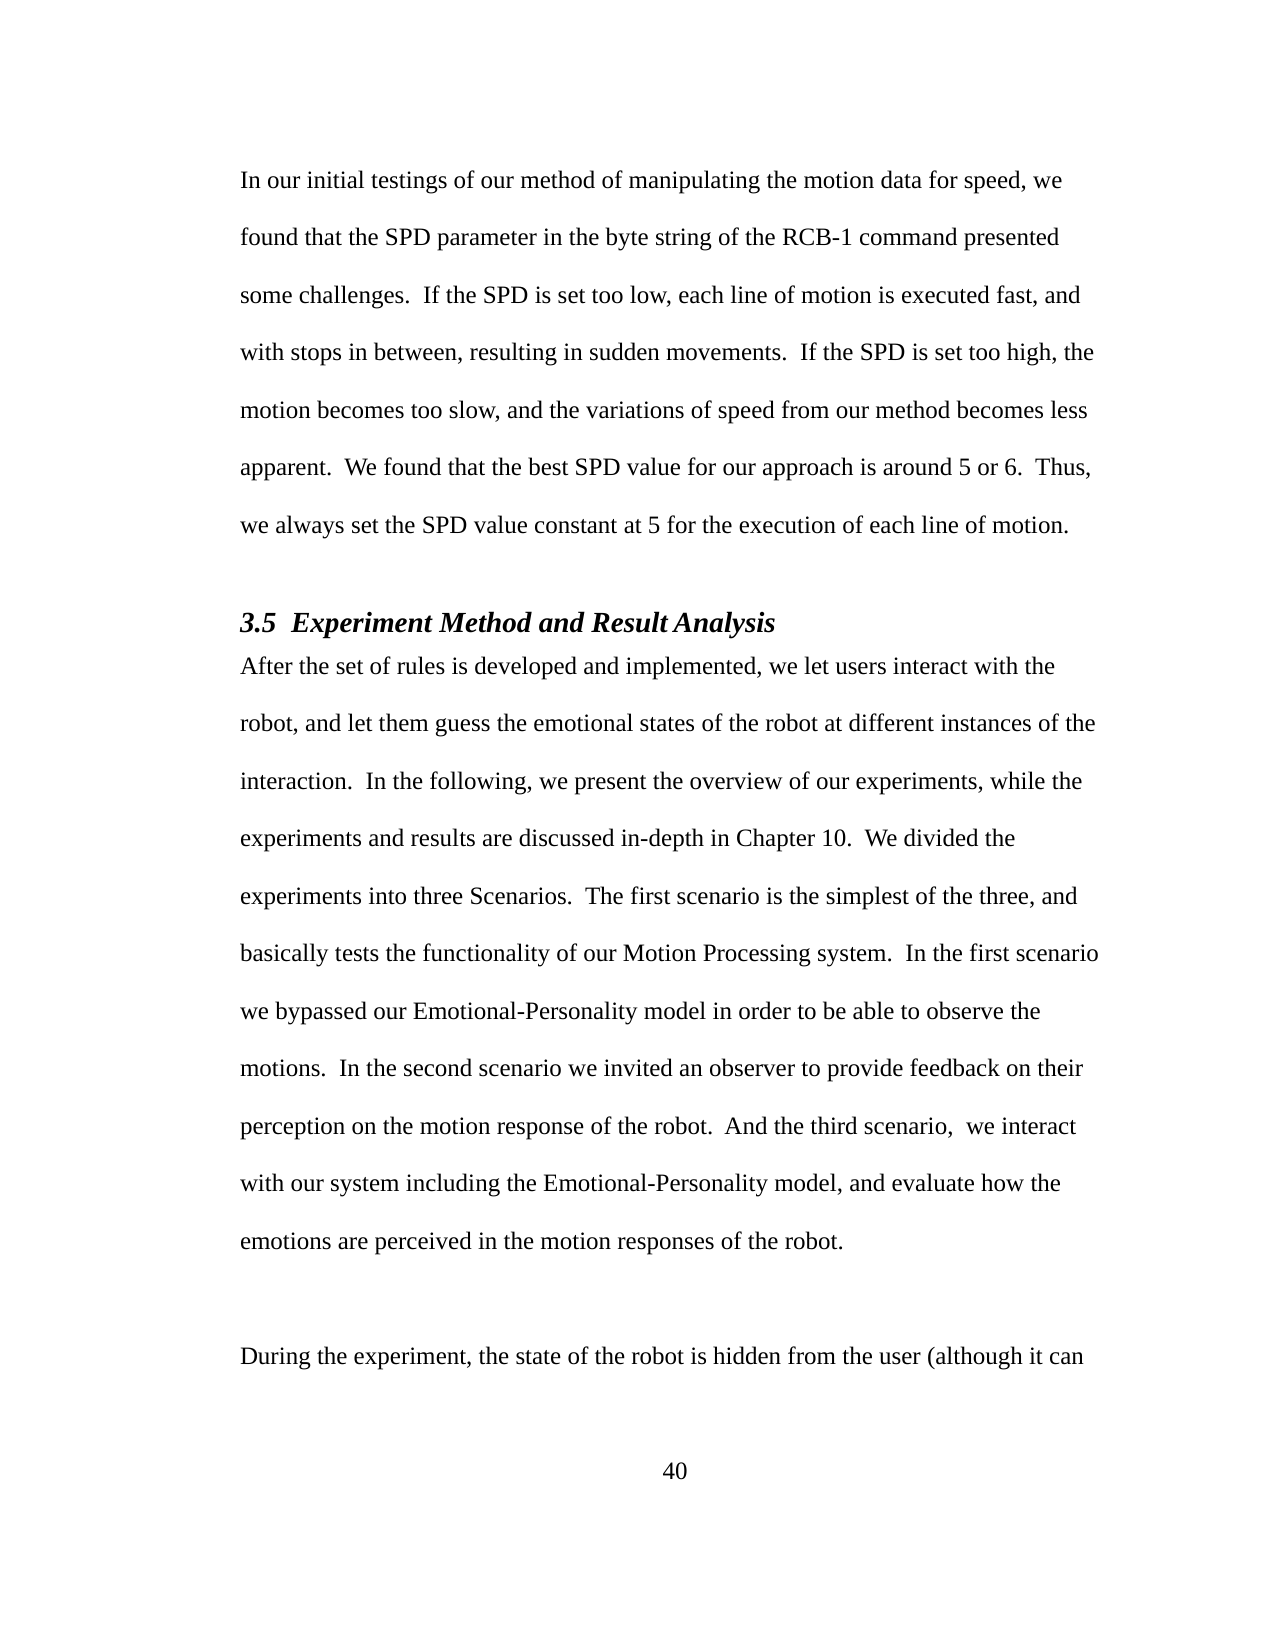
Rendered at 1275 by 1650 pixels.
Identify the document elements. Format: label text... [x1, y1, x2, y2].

text In our initial testings of our method of manipulating the motion data for speed, we found that the SPD parameter in the byte string of the RCB-1 command presented some challenges. If the SPD is set too low, each line of motion is executed fast, and with stops in between, resulting in sudden movements. If the SPD is set too high, the motion becomes too slow, and the variations of speed from our method becomes less apparent. We found that the best SPD value for our approach is around 5 or 6. Thus, we always set the SPD value constant at 5 for the execution of each line of motion. [240, 165, 1110, 538]
text After the set of rules is developed and implemented, we let users interact with the robot, and let them guess the emotional states of the robot at different instances of the interaction. In the following, we present the overview of our experiments, while the experiments and results are discussed in-depth in Chapter 10. We divided the experiments into three Scenarios. The first scenario is the simplest of the three, and basically tests the functionality of our Motion Processing system. In the first scenario we bypassed our Emotional-Personality model in order to be able to observe the motions. In the second scenario we invited an observer to provide feedback on their perception on the motion response of the robot. And the third scenario, we interact with our system including the Emotional-Personality model, and evaluate how the emotions are perceived in the motion responses of the robot. [240, 651, 1110, 1254]
text During the experiment, the state of the robot is hidden from the user (although it can [240, 1341, 1110, 1369]
subtitle 3.5 Experiment Method and Result Analysis [240, 605, 1110, 638]
